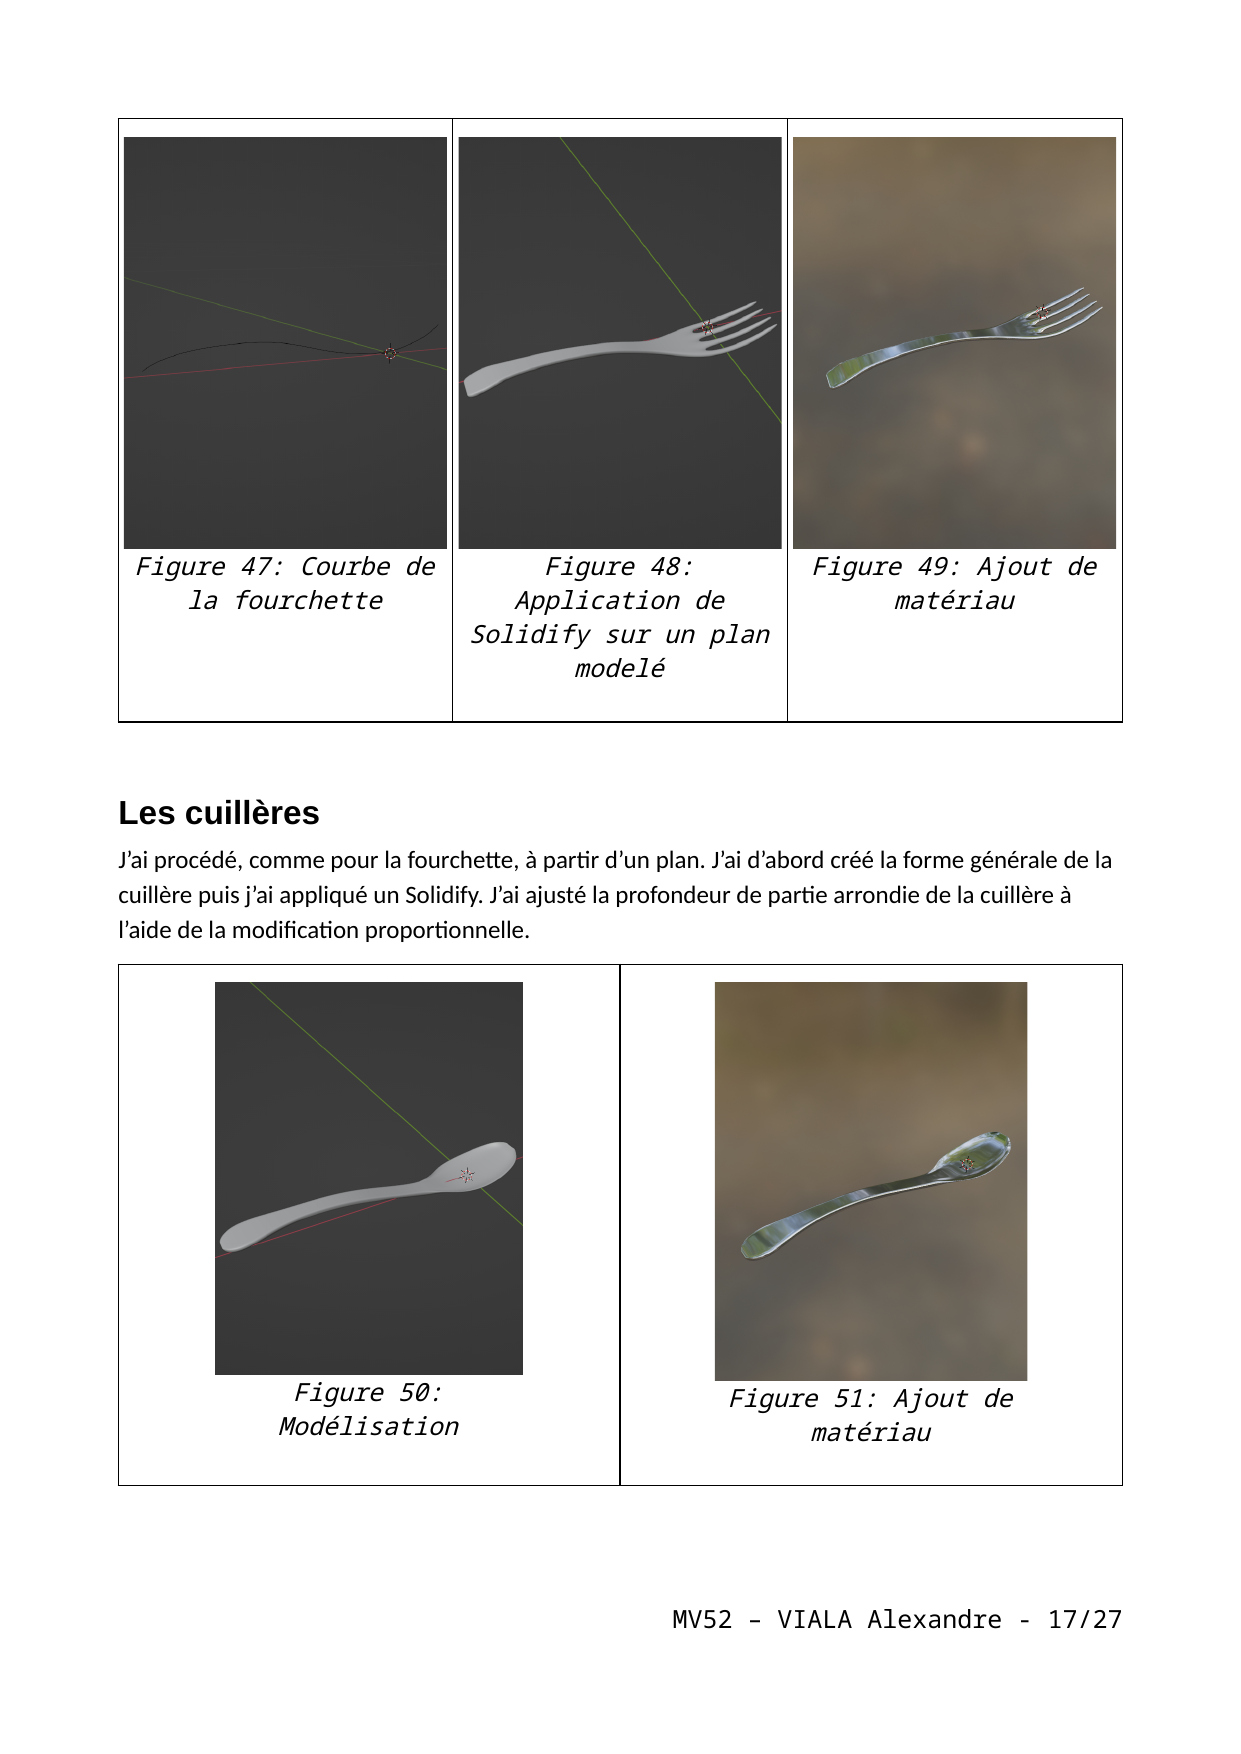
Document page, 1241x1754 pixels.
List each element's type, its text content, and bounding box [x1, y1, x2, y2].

subtitle Les cuillères [118, 793, 1122, 831]
picture [793, 137, 1117, 549]
text J’ai procédé, comme pour la fourchette, à partir d’un plan. J’ai d’abord créé la forme générale de la cuillère puis j’ai appliqué un Solidify. J’ai ajusté la profondeur de partie arrondie de la cuillère à l’aide de la modification proportionnelle. [118, 844, 1122, 944]
table_header [788, 119, 1122, 721]
picture [458, 137, 782, 549]
table_header [119, 965, 619, 1485]
picture [123, 137, 447, 549]
table_header [621, 965, 1122, 1485]
picture [714, 982, 1028, 1381]
table_header [119, 119, 452, 721]
table_header [453, 119, 787, 721]
picture [215, 982, 523, 1375]
